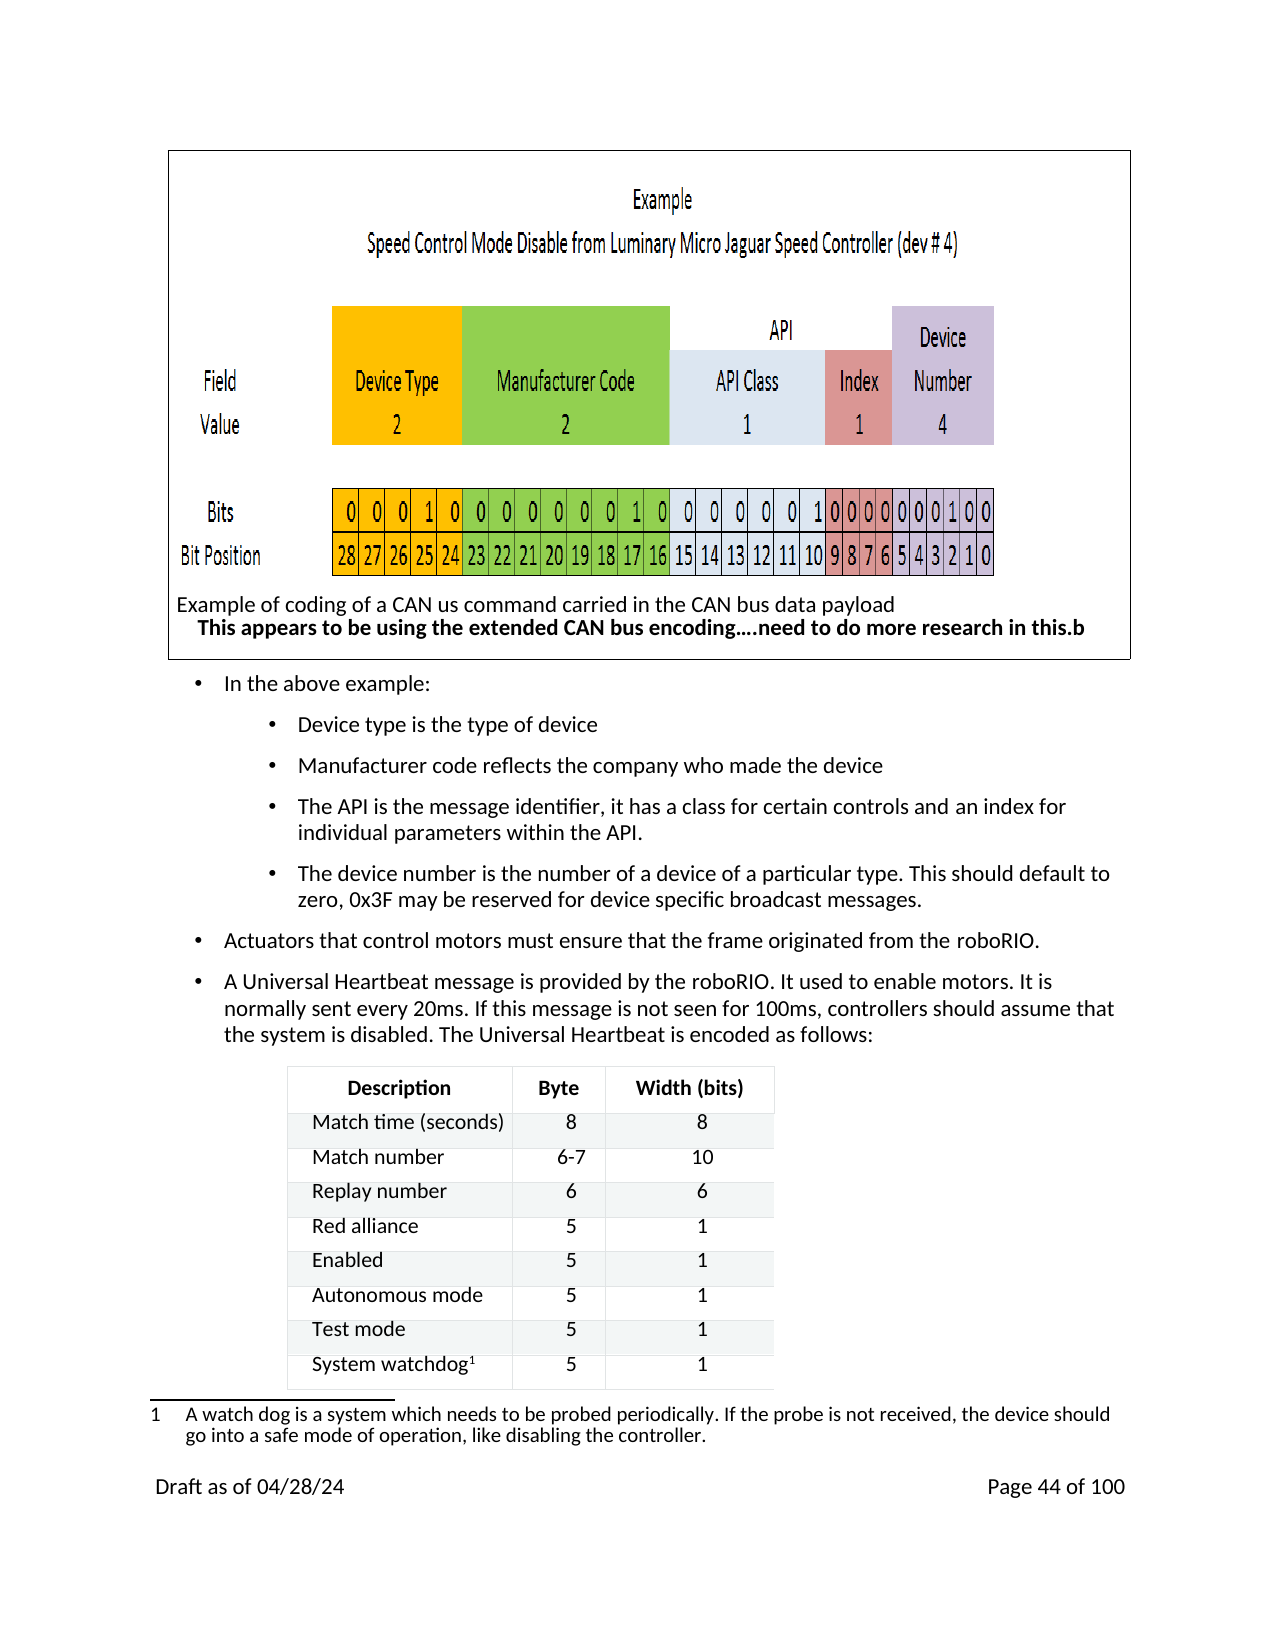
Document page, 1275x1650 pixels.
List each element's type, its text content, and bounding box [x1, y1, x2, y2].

table_cell Match number [288, 1149, 512, 1182]
table_header Byte [513, 1067, 605, 1113]
table_cell 1 [606, 1321, 774, 1354]
table_cell 8 [606, 1114, 774, 1148]
table_cell 5 [513, 1321, 605, 1354]
list Manufacturer code reflects the company who made the device [268, 756, 1125, 779]
table_cell 1 [606, 1218, 774, 1251]
table_cell 5 [513, 1218, 605, 1251]
picture [176, 182, 998, 580]
table_cell 6 [513, 1183, 605, 1217]
table_header Width (bits) [606, 1067, 774, 1113]
table_cell System watchdog [288, 1356, 512, 1389]
table_cell Replay number [288, 1183, 512, 1217]
list Device type is the type of device [268, 715, 1125, 738]
table_cell 5 [513, 1252, 605, 1286]
table_cell 10 [606, 1149, 774, 1182]
list Actuators that control motors must ensure that the frame originated from the roboRIO. [194, 932, 1125, 954]
table_cell Match time (seconds) [288, 1114, 512, 1148]
table_cell Test mode [288, 1321, 512, 1354]
table_cell 5 [513, 1287, 605, 1320]
table_cell 8 [513, 1114, 605, 1148]
table_cell 1 [606, 1287, 774, 1320]
table_cell 1 [606, 1252, 774, 1286]
list Example of coding of a CAN us command carried in the CAN bus data payload [176, 596, 1121, 619]
list A Universal Heartbeat message is provided by the roboRIO. It used to enable motors. It is normally sent every 20ms. If this message is not seen for 100ms, controllers should assume that the system is disabled. The Universal Heartbeat is encoded as follows: [194, 973, 1125, 1048]
table_header Description [288, 1067, 512, 1113]
table_cell Enabled [288, 1252, 512, 1286]
list This appears to be using the extended CAN bus encoding….need to do more research in this.b [176, 619, 1121, 642]
table_cell Autonomous mode [288, 1287, 512, 1320]
table_cell 1 [606, 1356, 774, 1389]
list In the above example: [194, 660, 1125, 697]
table_cell 6 [606, 1183, 774, 1217]
table_cell 5 [513, 1356, 605, 1389]
table_cell Red alliance [288, 1218, 512, 1251]
list The device number is the number of a device of a particular type. This should default to zero, 0x3F may be reserved for device specific broadcast messages. [268, 864, 1125, 914]
list The API is the message identifier, it has a class for certain controls and an index for individual parameters within the API. [268, 797, 1125, 846]
table_cell 6-7 [513, 1149, 605, 1182]
list [169, 151, 1130, 659]
